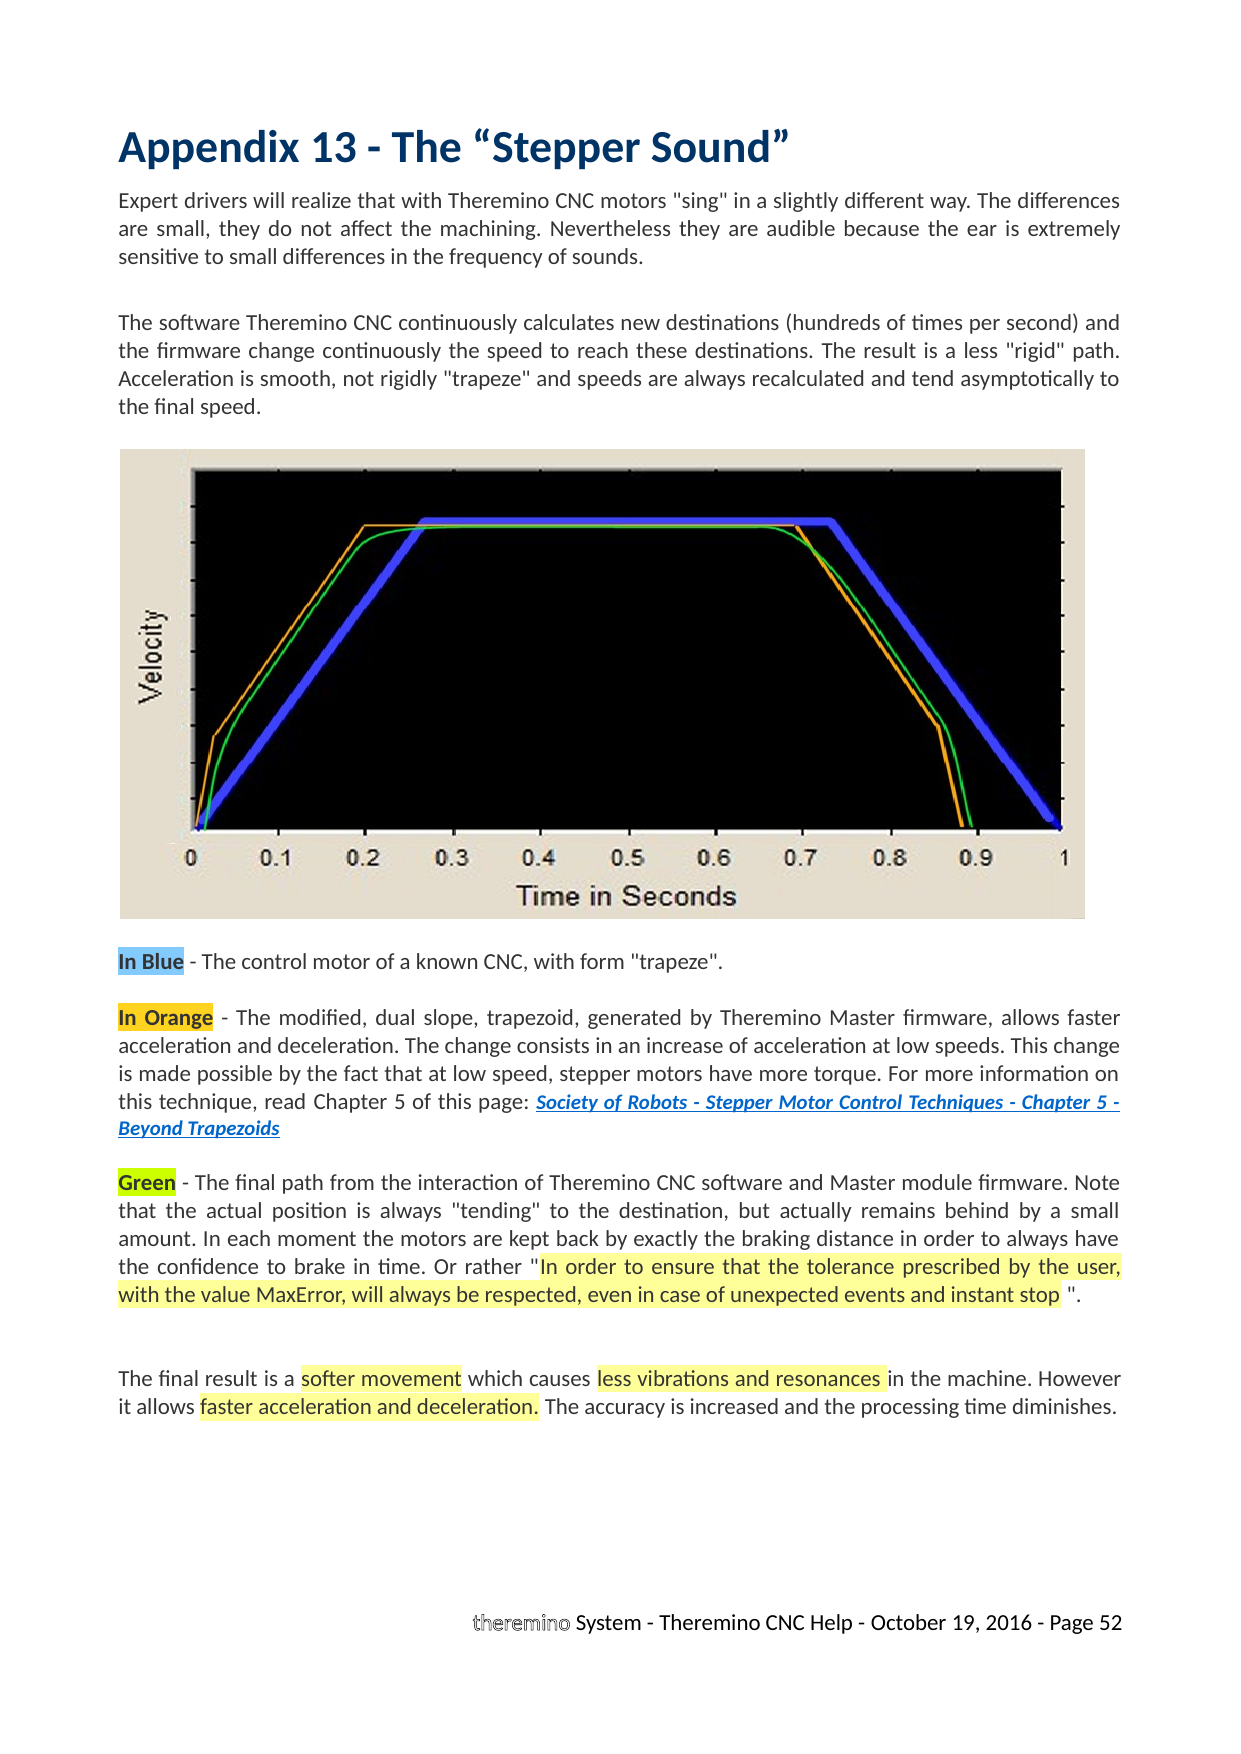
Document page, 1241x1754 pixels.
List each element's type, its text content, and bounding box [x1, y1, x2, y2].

text Expert drivers will realize that with Theremino CNC motors "sing" in a slightly different way. The differences are small, they do not affect the machining. Nevertheless they are audible because the ear is extremely sensitive to small differences in the frequency of sounds. [118, 186, 1122, 271]
text The software Theremino CNC continuously calculates new destinations (hundreds of times per second) and the firmware change continuously the speed to reach these destinations. The result is a less "rigid" path. Acceleration is smooth, not rigidly "trapeze" and speeds are always recalculated and tend asymptotically to the final speed. In Blue - The control motor of a known CNC, with form "trapeze". In Orange - The modified, dual slope, trapezoid, generated by Theremino Master firmware, allows faster acceleration and deceleration. The change consists in an increase of acceleration at low speeds. This change is made possible by the fact that at low speed, stepper motors have more torque. For more information on this technique, read Chapter 5 of this page: Society of Robots - Stepper Motor Control Techniques - Chapter 5 - Beyond Trapezoids Green - The final path from the interaction of Theremino CNC software and Master module firmware. Note that the actual position is always "tending" to the destination, but actually remains behind by a small amount. In each moment the motors are kept back by exactly the braking distance in order to always have the confidence to brake in time. Or rather "In order to ensure that the tolerance prescribed by the user, with the value MaxError, will always be respected, even in case of unexpected events and instant stop ". The final result is a softer movement which causes less vibrations and resonances in the machine. However it allows faster acceleration and deceleration. The accuracy is increased and the processing time diminishes. [118, 308, 1122, 1421]
subtitle Appendix 13 - The “Stepper Sound” [118, 118, 1122, 174]
picture [120, 449, 1085, 919]
